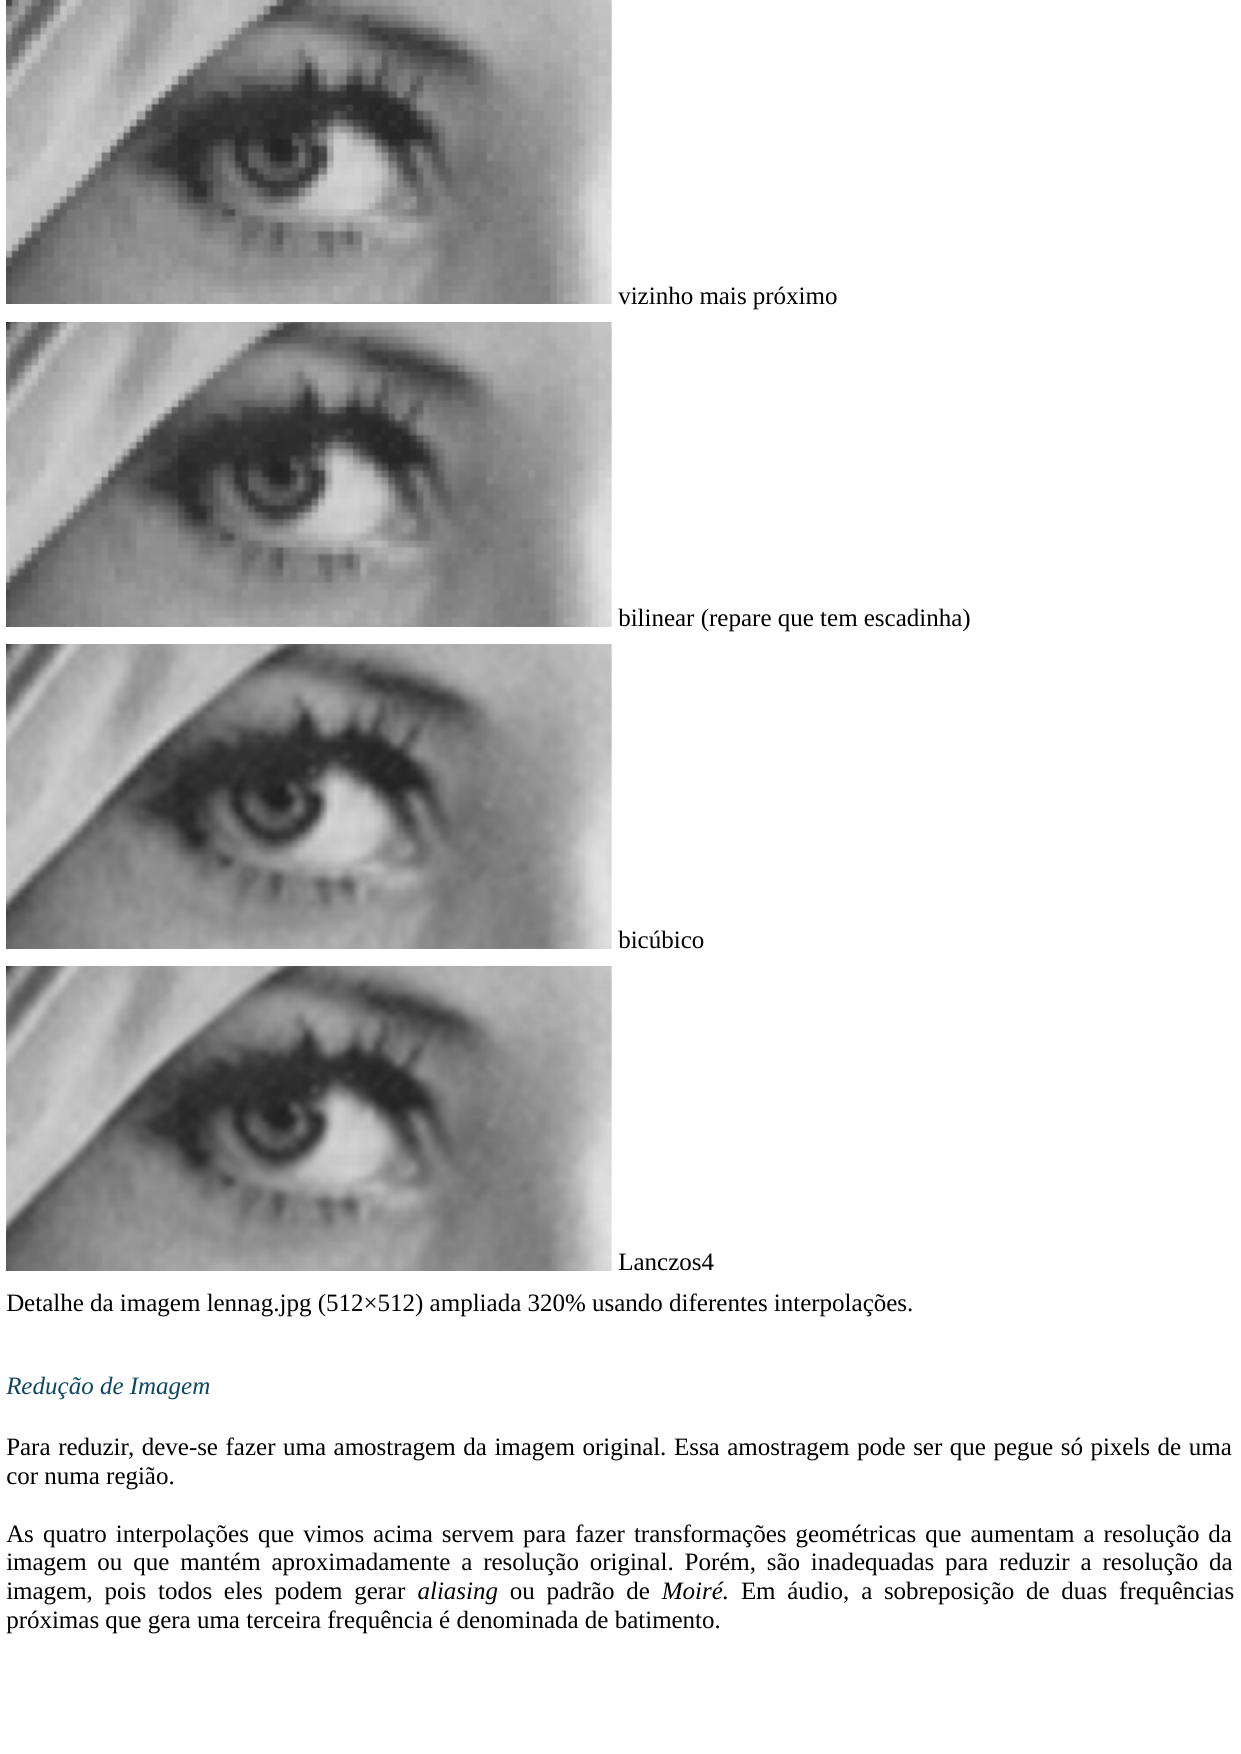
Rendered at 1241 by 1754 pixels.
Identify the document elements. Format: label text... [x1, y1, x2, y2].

text Lanczos4 [6, 966, 1234, 1276]
text Para reduzir, deve-se fazer uma amostragem da imagem original. Essa amostragem pode ser que pegue só pixels de uma cor numa região. [6, 1432, 1234, 1490]
text As quatro interpolações que vimos acima servem para fazer transformações geométricas que aumentam a resolução da imagem ou que mantém aproximadamente a resolução original. Porém, são inadequadas para reduzir a resolução da imagem, pois todos eles podem gerar aliasing ou padrão de Moiré. Em áudio, a sobreposição de duas frequências próximas que gera uma terceira frequência é denominada de batimento. [6, 1519, 1234, 1634]
text Detalhe da imagem lennag.jpg (512×512) ampliada 320% usando diferentes interpolações. [6, 1288, 1234, 1317]
picture [6, 0, 612, 304]
text vizinho mais próximo [6, 0, 1234, 309]
picture [6, 644, 612, 949]
picture [6, 322, 612, 627]
text bicúbico [6, 644, 1234, 954]
picture [6, 966, 612, 1271]
text bilinear (repare que tem escadinha) [6, 322, 1234, 632]
subtitle Redução de Imagem [6, 1371, 1234, 1399]
